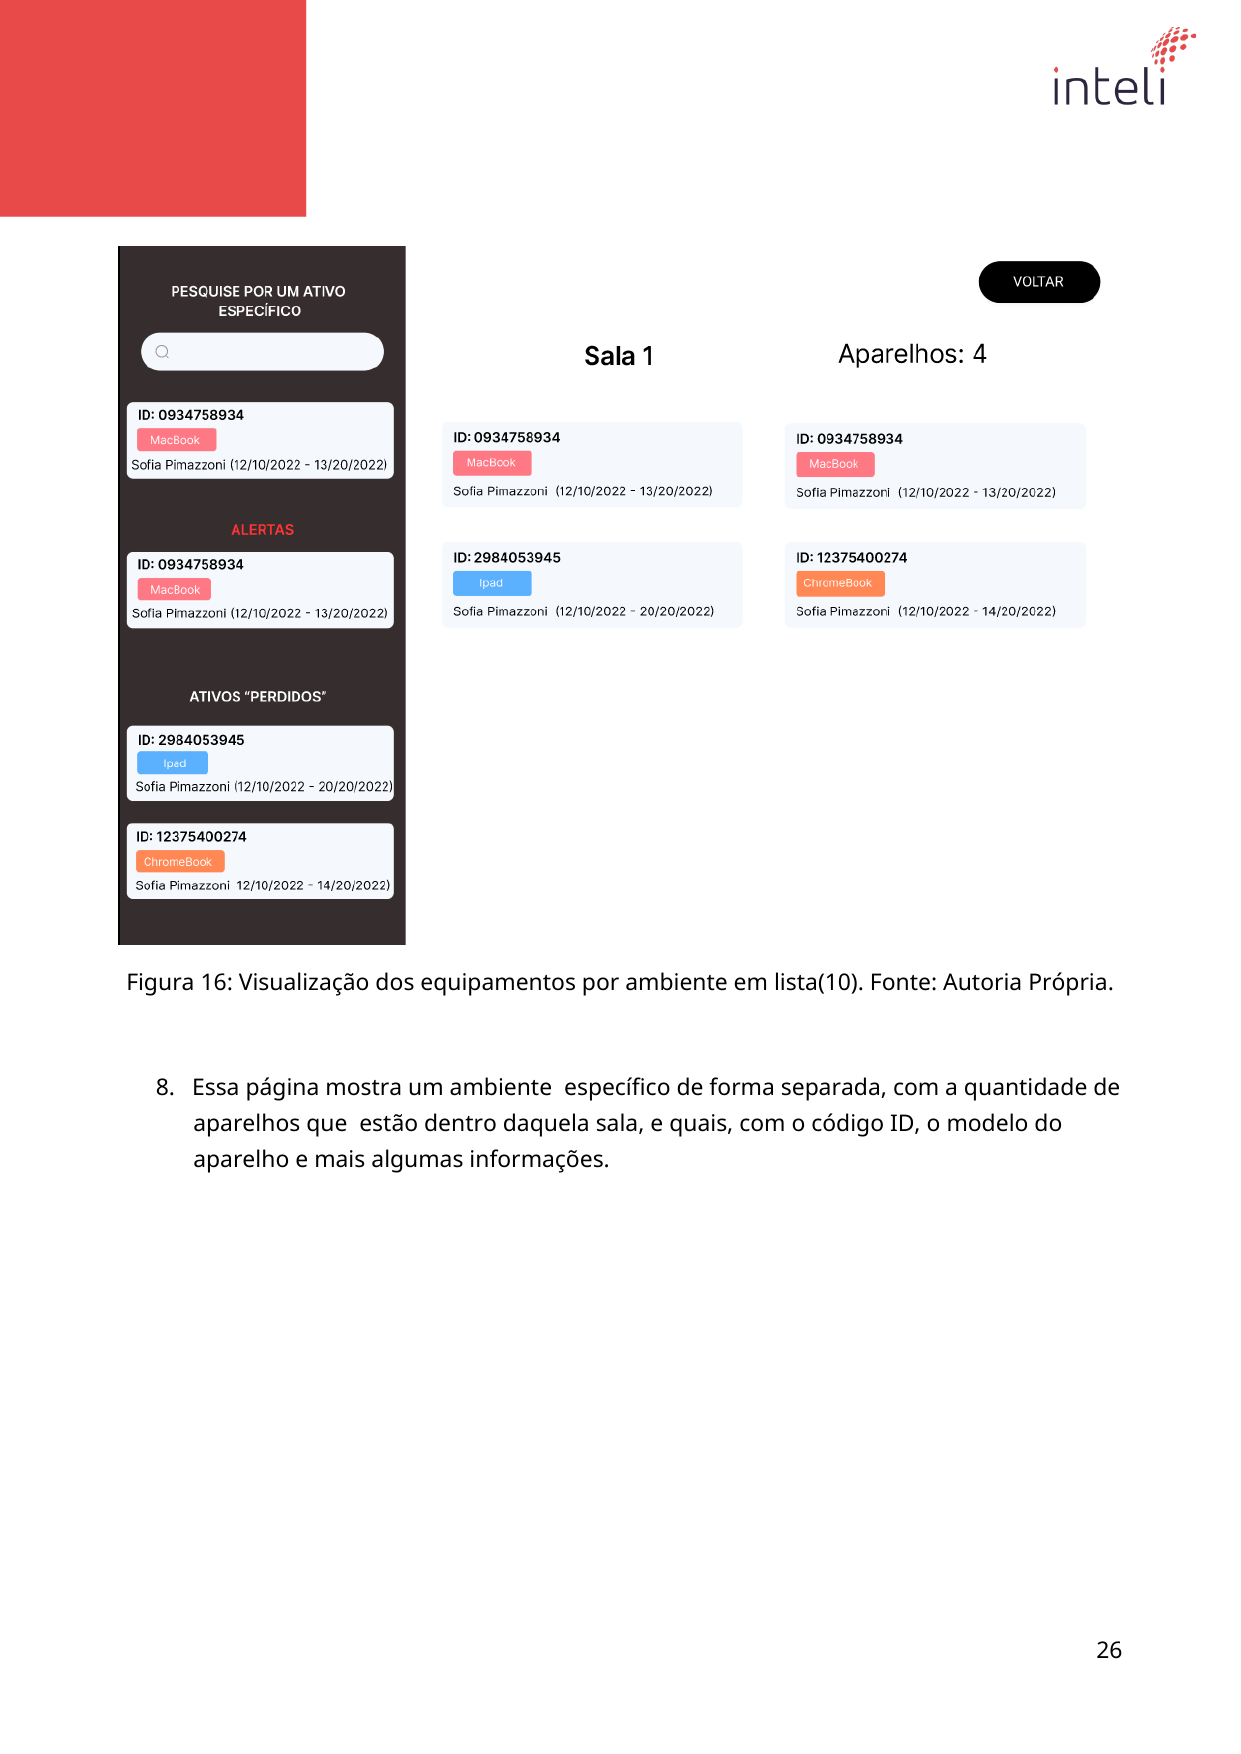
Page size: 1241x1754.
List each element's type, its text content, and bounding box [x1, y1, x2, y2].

list Essa página mostra um ambiente específico de forma separada, com a quantidade de aparelhos que estão dentro daquela sala, e quais, com o código ID, o modelo do aparelho e mais algumas informações. [156, 1071, 1122, 1174]
picture [118, 246, 1123, 945]
picture [1054, 27, 1197, 105]
picture [0, 0, 307, 217]
text Figura 16: Visualização dos equipamentos por ambiente em lista(10). Fonte: Autoria Própria. [118, 966, 1122, 997]
